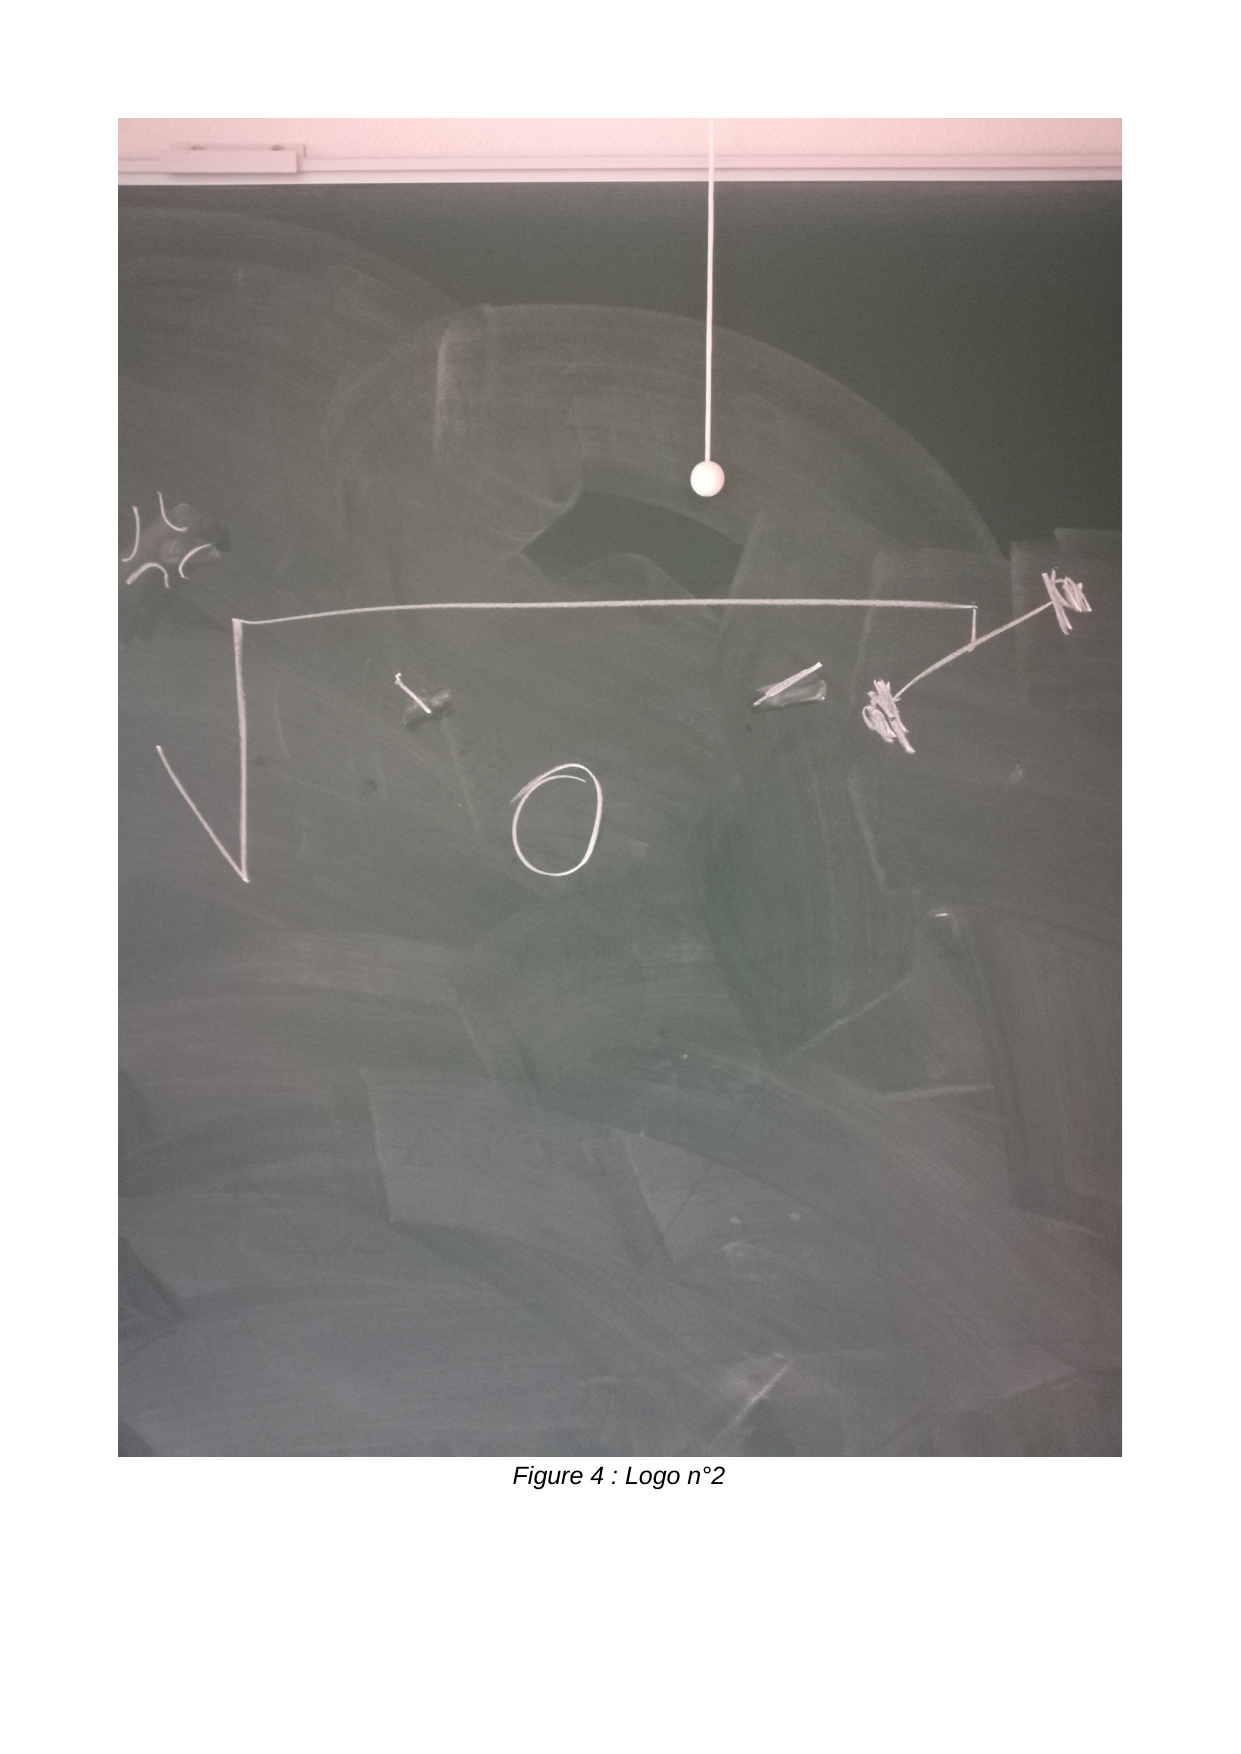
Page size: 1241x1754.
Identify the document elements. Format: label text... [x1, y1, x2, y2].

text Figure 4 : Logo n°2 [118, 1457, 1122, 1490]
picture [118, 118, 1123, 1457]
